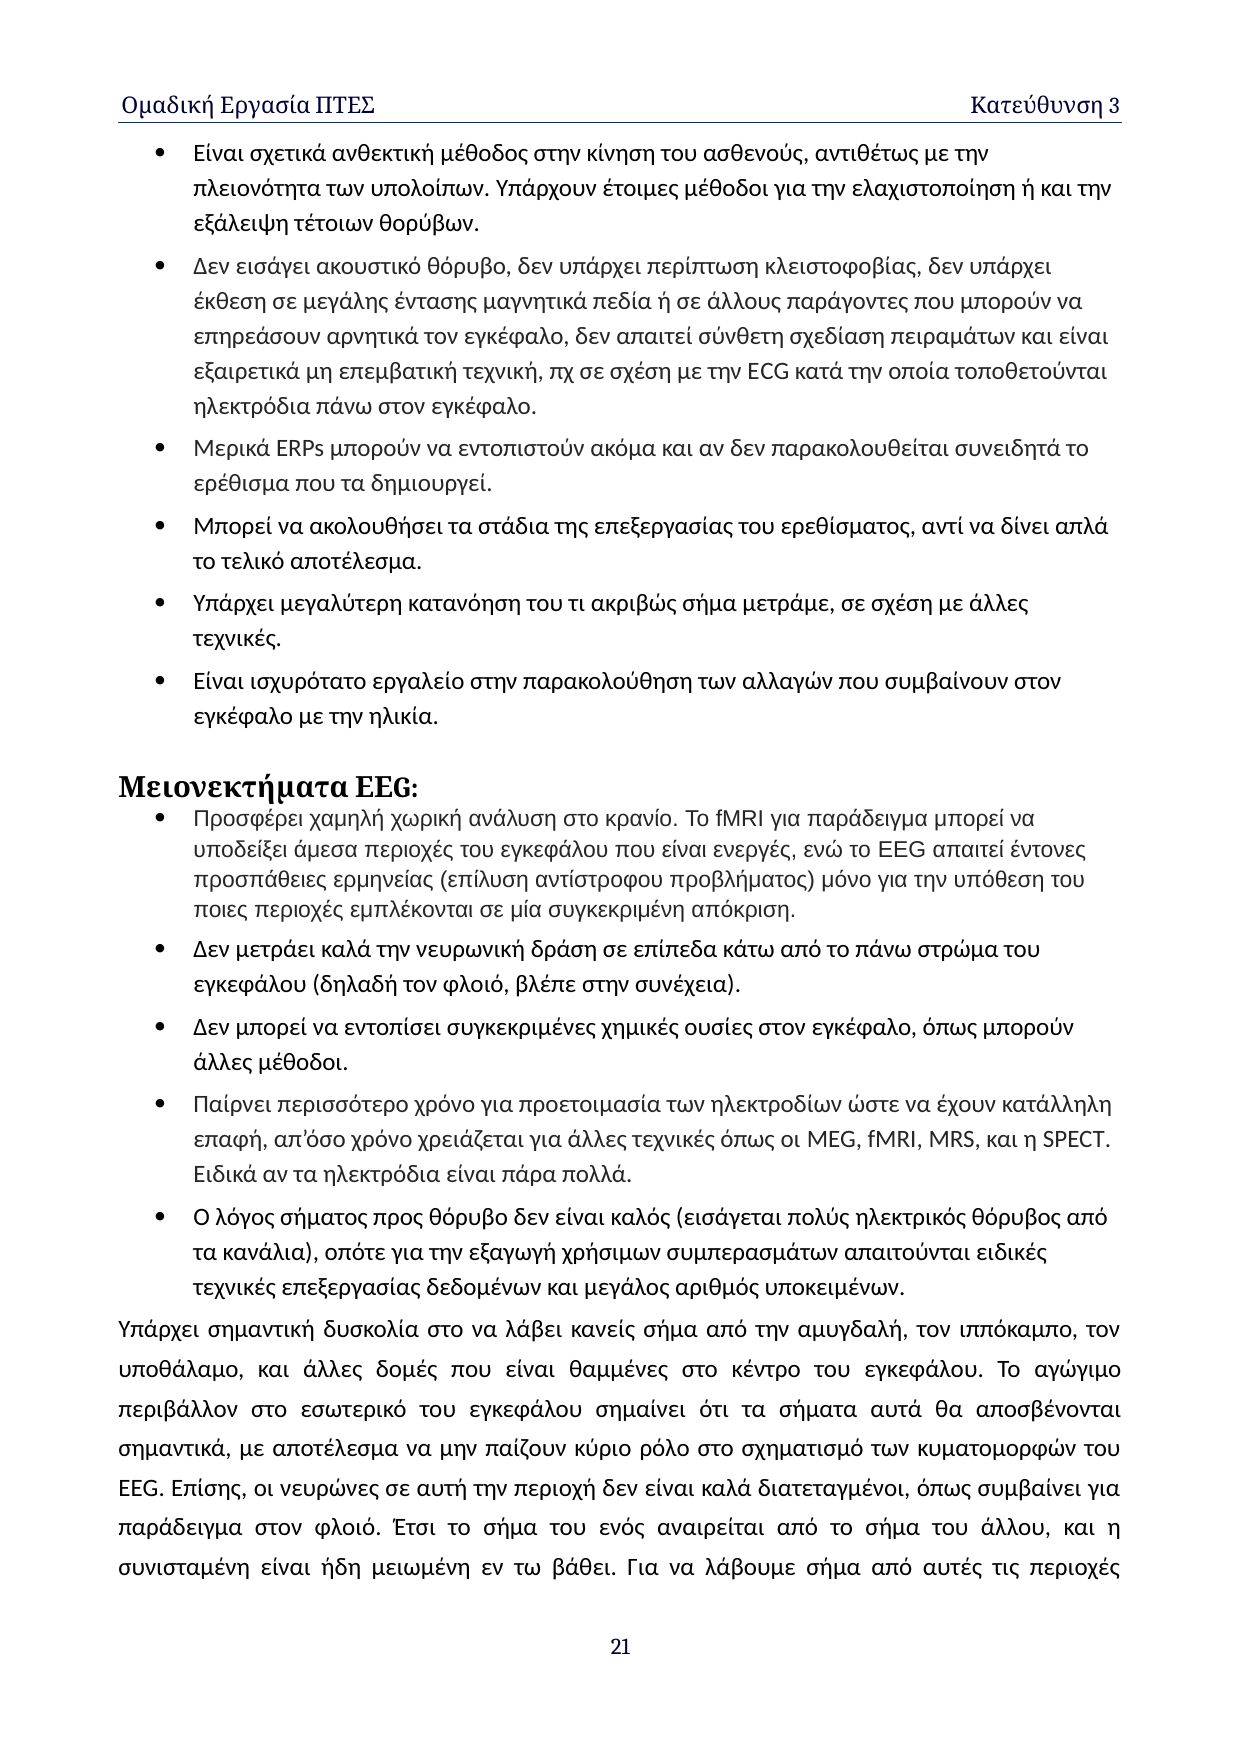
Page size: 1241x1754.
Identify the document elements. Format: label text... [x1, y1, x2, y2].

list Είναι ισχυρότατο εργαλείο στην παρακολούθηση των αλλαγών που συμβαίνουν στον εγκέφαλο με την ηλικία. [156, 665, 1122, 731]
list Είναι σχετικά ανθεκτική μέθοδος στην κίνηση του ασθενούς, αντιθέτως με την πλειονότητα των υπολοίπων. Υπάρχουν έτοιμες μέθοδοι για την ελαχιστοποίηση ή και την εξάλειψη τέτοιων θορύβων. [156, 137, 1122, 238]
list Μερικά ERPs μπορούν να εντοπιστούν ακόμα και αν δεν παρακολουθείται συνειδητά το ερέθισμα που τα δημιουργεί. [156, 432, 1122, 498]
subtitle Μειονεκτήματα ΕΕG: [118, 742, 1122, 805]
list Ο λόγος σήματος προς θόρυβο δεν είναι καλός (εισάγεται πολύς ηλεκτρικός θόρυβος από τα κανάλια), οπότε για την εξαγωγή χρήσιμων συμπερασμάτων απαιτούνται ειδικές τεχνικές επεξεργασίας δεδομένων και μεγάλος αριθμός υποκειμένων. [156, 1201, 1122, 1302]
list Δεν μπορεί να εντοπίσει συγκεκριμένες χημικές ουσίες στον εγκέφαλο, όπως μπορούν άλλες μέθοδοι. [156, 1011, 1122, 1077]
text Υπάρχει σημαντική δυσκολία στο να λάβει κανείς σήμα από την αμυγδαλή, τον ιππόκαμπο, τον υποθάλαμο, και άλλες δομές που είναι θαμμένες στο κέντρο του εγκεφάλου. Το αγώγιμο περιβάλλον στο εσωτερικό του εγκεφάλου σημαίνει ότι τα σήματα αυτά θα αποσβένονται σημαντικά, με αποτέλεσμα να μην παίζουν κύριο ρόλο στο σχηματισμό των κυματομορφών του EΕG. Επίσης, οι νευρώνες σε αυτή την περιοχή δεν είναι καλά διατεταγμένοι, όπως συμβαίνει για παράδειγμα στον φλοιό. Έτσι το σήμα του ενός αναιρείται από το σήμα του άλλου, και η συνισταμένη είναι ήδη μειωμένη εν τω βάθει. Για να λάβουμε σήμα από αυτές τις περιοχές [118, 1314, 1122, 1582]
list Δεν εισάγει ακουστικό θόρυβο, δεν υπάρχει περίπτωση κλειστοφοβίας, δεν υπάρχει έκθεση σε μεγάλης έντασης μαγνητικά πεδία ή σε άλλους παράγοντες που μπορούν να επηρεάσουν αρνητικά τον εγκέφαλο, δεν απαιτεί σύνθετη σχεδίαση πειραμάτων και είναι εξαιρετικά μη επεμβατική τεχνική, πχ σε σχέση με την ΕCG κατά την οποία τοποθετούνται ηλεκτρόδια πάνω στον εγκέφαλο. [156, 250, 1122, 421]
list Υπάρχει μεγαλύτερη κατανόηση του τι ακριβώς σήμα μετράμε, σε σχέση με άλλες τεχνικές. [156, 587, 1122, 653]
list Μπορεί να ακολουθήσει τα στάδια της επεξεργασίας του ερεθίσματος, αντί να δίνει απλά το τελικό αποτέλεσμα. [156, 510, 1122, 576]
list Προσφέρει χαμηλή χωρική ανάλυση στο κρανίο. Το fMRI για παράδειγμα μπορεί να υποδείξει άμεσα περιοχές του εγκεφάλου που είναι ενεργές, ενώ το EEG απαιτεί έντονες προσπάθειες ερμηνείας (επίλυση αντίστροφου προβλήματος) μόνο για την υπόθεση του ποιες περιοχές εμπλέκονται σε μία συγκεκριμένη απόκριση. [156, 805, 1122, 922]
list Δεν μετράει καλά την νευρωνική δράση σε επίπεδα κάτω από το πάνω στρώμα του εγκεφάλου (δηλαδή τον φλοιό, βλέπε στην συνέχεια). [156, 934, 1122, 999]
list Παίρνει περισσότερο χρόνο για προετοιμασία των ηλεκτροδίων ώστε να έχουν κατάλληλη επαφή, απ’όσο χρόνο χρειάζεται για άλλες τεχνικές όπως οι MEG, fMRI, MRS, και η SPECT. Eιδικά αν τα ηλεκτρόδια είναι πάρα πολλά. [156, 1089, 1122, 1189]
